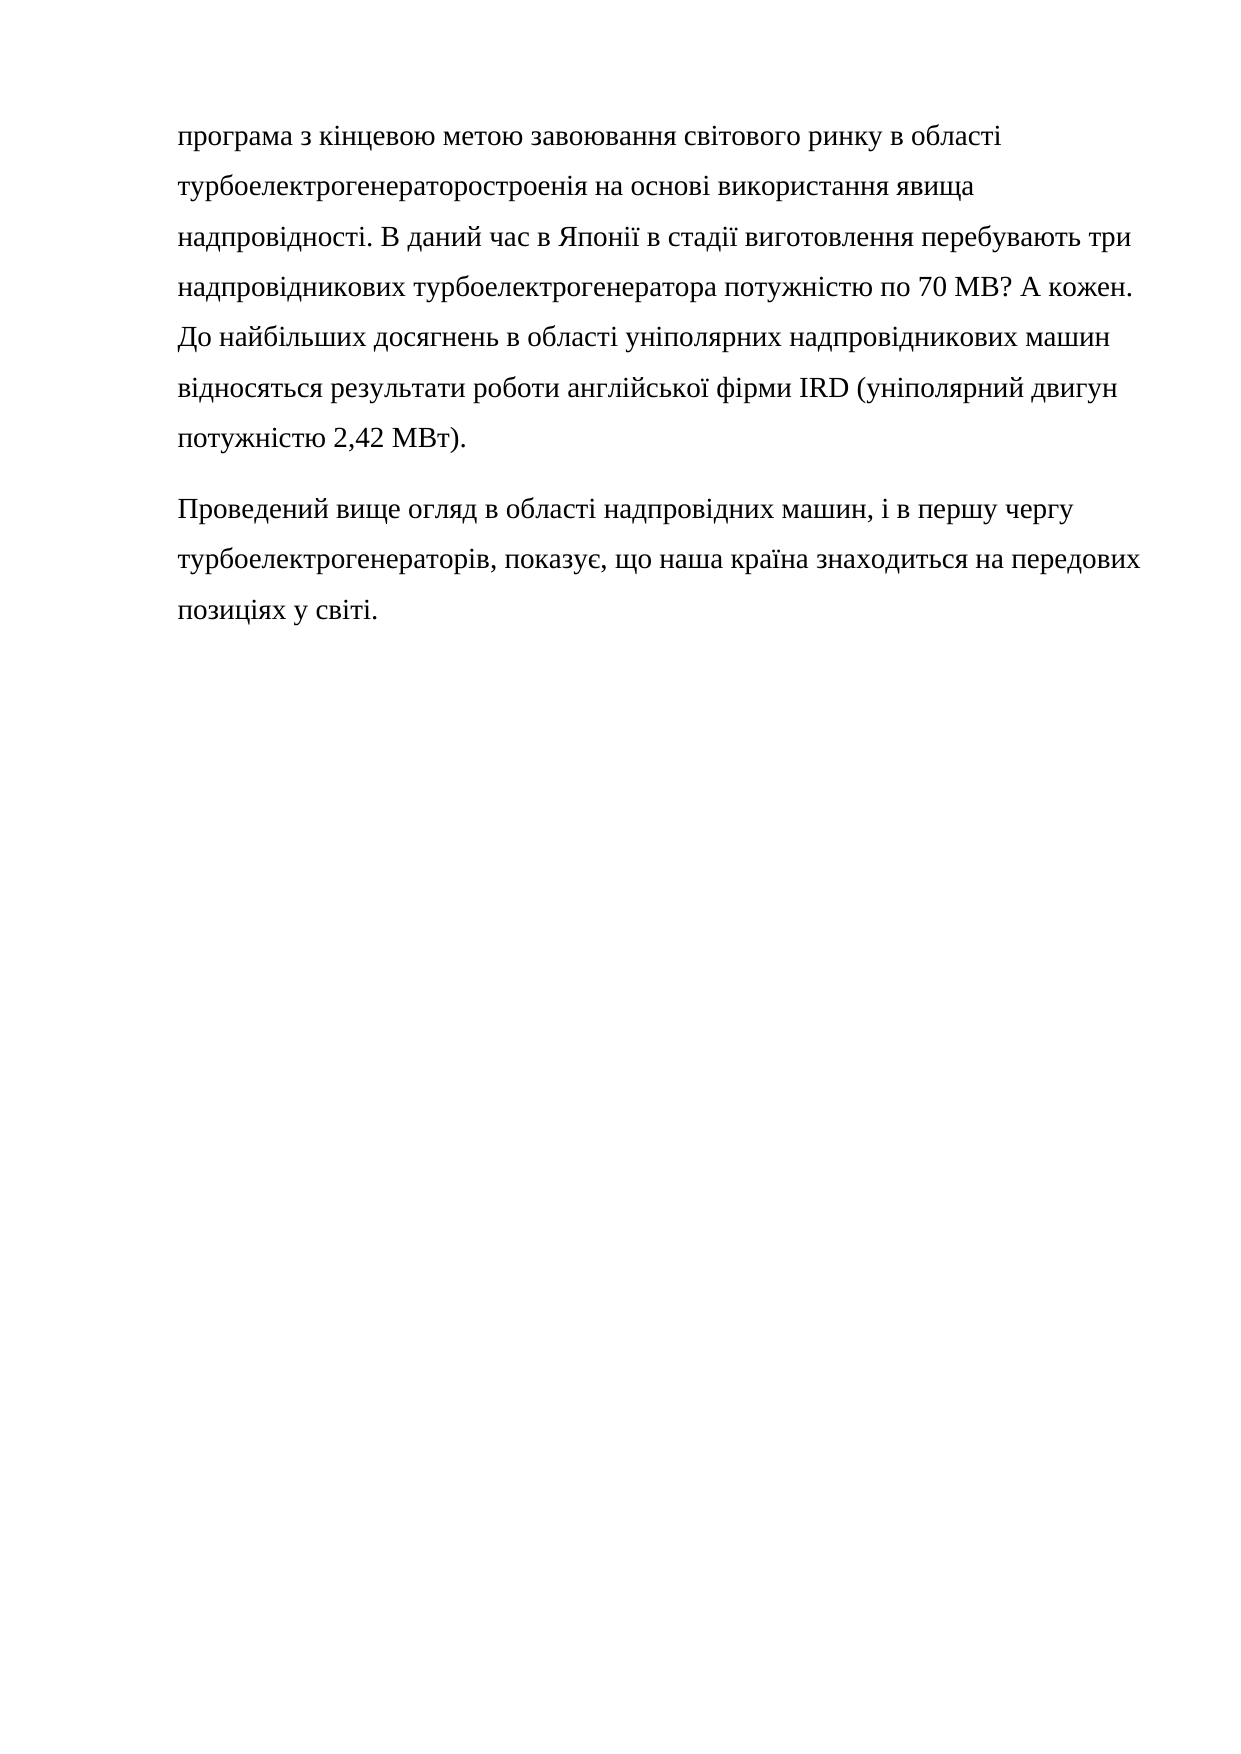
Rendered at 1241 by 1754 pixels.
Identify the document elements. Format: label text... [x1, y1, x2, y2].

text програма з кінцевою метою завоювання світового ринку в області турбоелектрогенераторостроенія на основі використання явища надпровідності. В даний час в Японії в стадії виготовлення перебувають три надпровідникових турбоелектрогенератора потужністю по 70 MB? А кожен. До найбільших досягнень в області уніполярних надпровідникових машин відносяться результати роботи англійської фірми IRD (уніполярний двигун потужністю 2,42 МВт). [177, 118, 1152, 453]
text Проведений вище огляд в області надпровідних машин, і в першу чергу турбоелектрогенераторів, показує, що наша країна знаходиться на передових позиціях у світі. [177, 491, 1152, 625]
